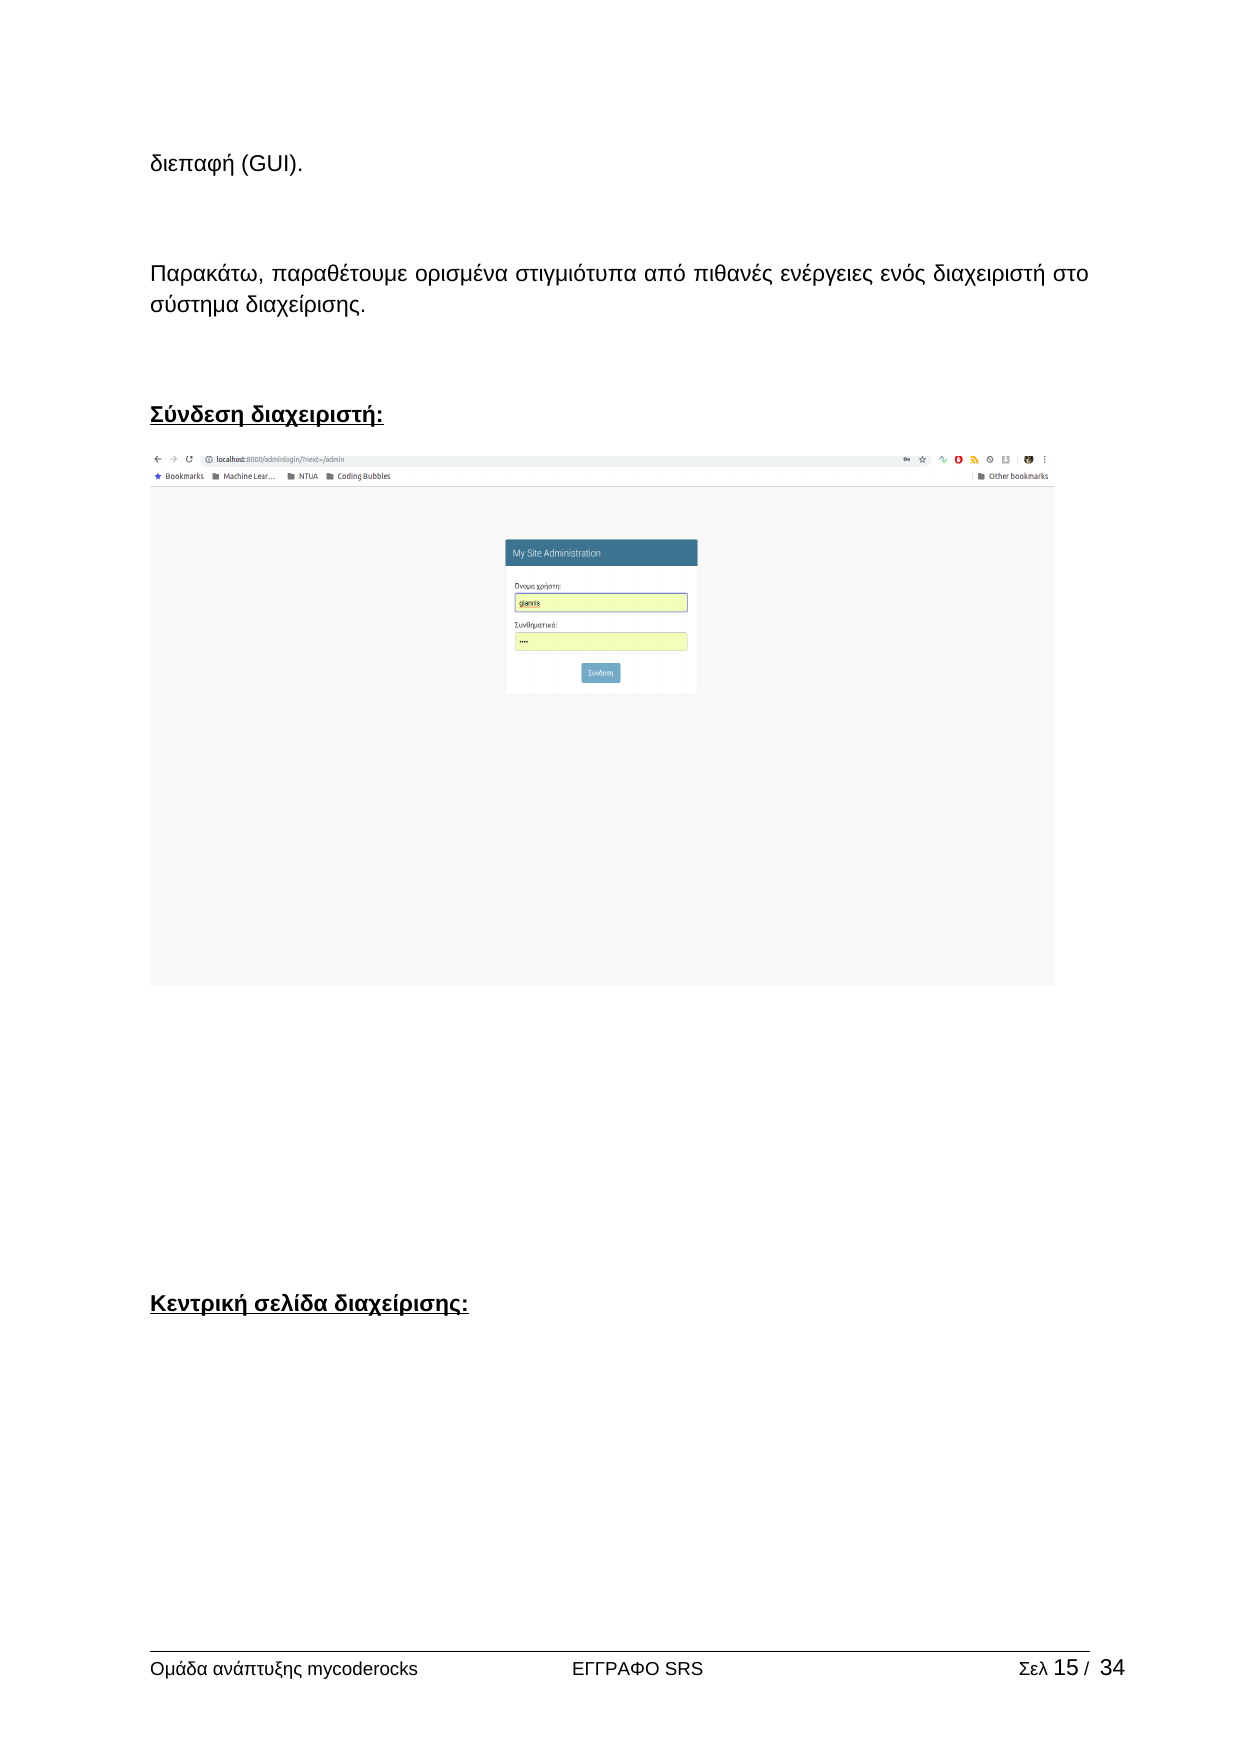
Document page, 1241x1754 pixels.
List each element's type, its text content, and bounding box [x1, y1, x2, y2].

picture [150, 456, 1055, 986]
text Κεντρική σελίδα διαχείρισης: [150, 1290, 1090, 1316]
text Παρακάτω, παραθέτουμε ορισμένα στιγμιότυπα από πιθανές ενέργειες ενός διαχειριστή στο σύστημα διαχείρισης. [150, 260, 1090, 317]
text Σύνδεση διαχειριστή: [150, 401, 1090, 427]
text διεπαφή (GUI). [150, 150, 1090, 176]
